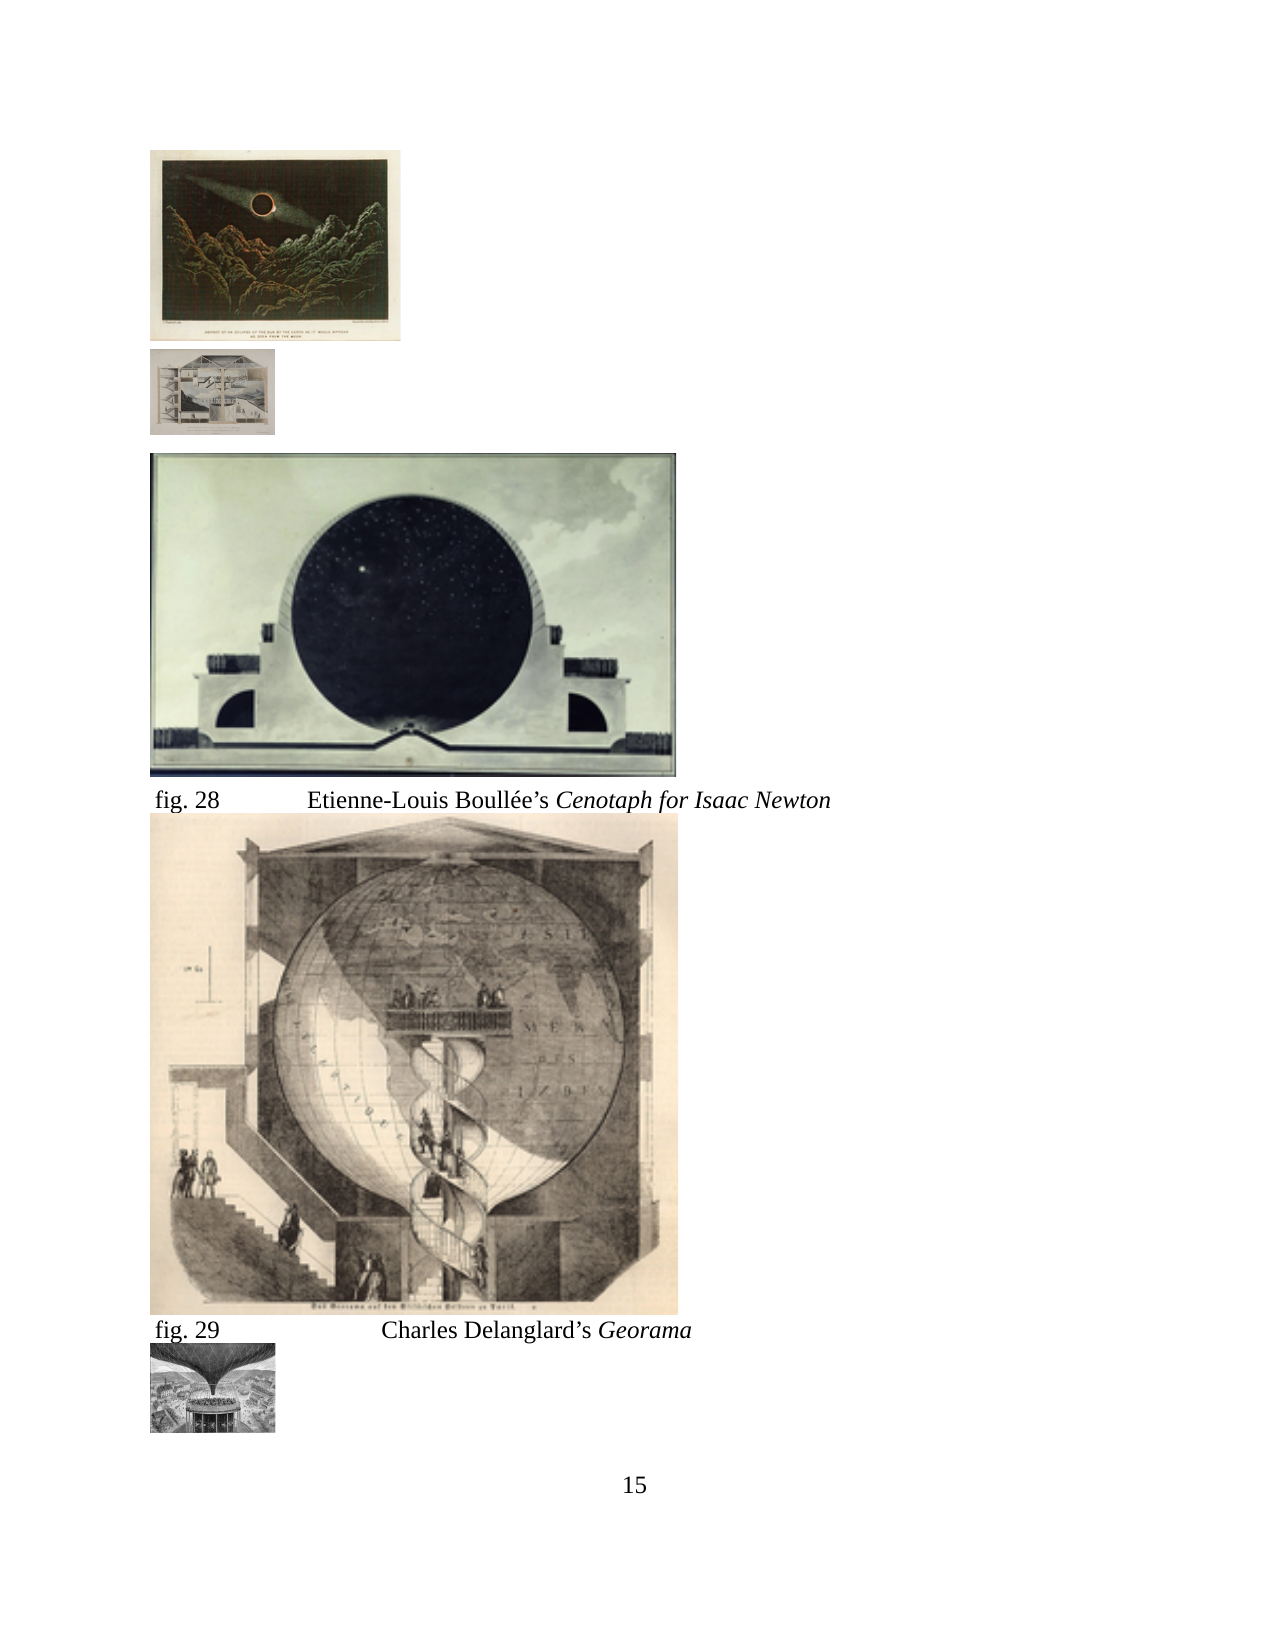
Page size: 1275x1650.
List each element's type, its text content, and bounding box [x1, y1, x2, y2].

picture [150, 813, 679, 1315]
table_header Charles Delanglard’s Georama [377, 1315, 1125, 1343]
picture [150, 349, 275, 435]
table_header fig. 28 [150, 785, 302, 813]
picture [150, 150, 401, 341]
table_header Etienne-Louis Boullée’s Cenotaph for Isaac Newton [302, 785, 1125, 814]
picture [150, 453, 677, 777]
table_header fig. 29 [150, 1315, 377, 1343]
picture [150, 1343, 276, 1433]
